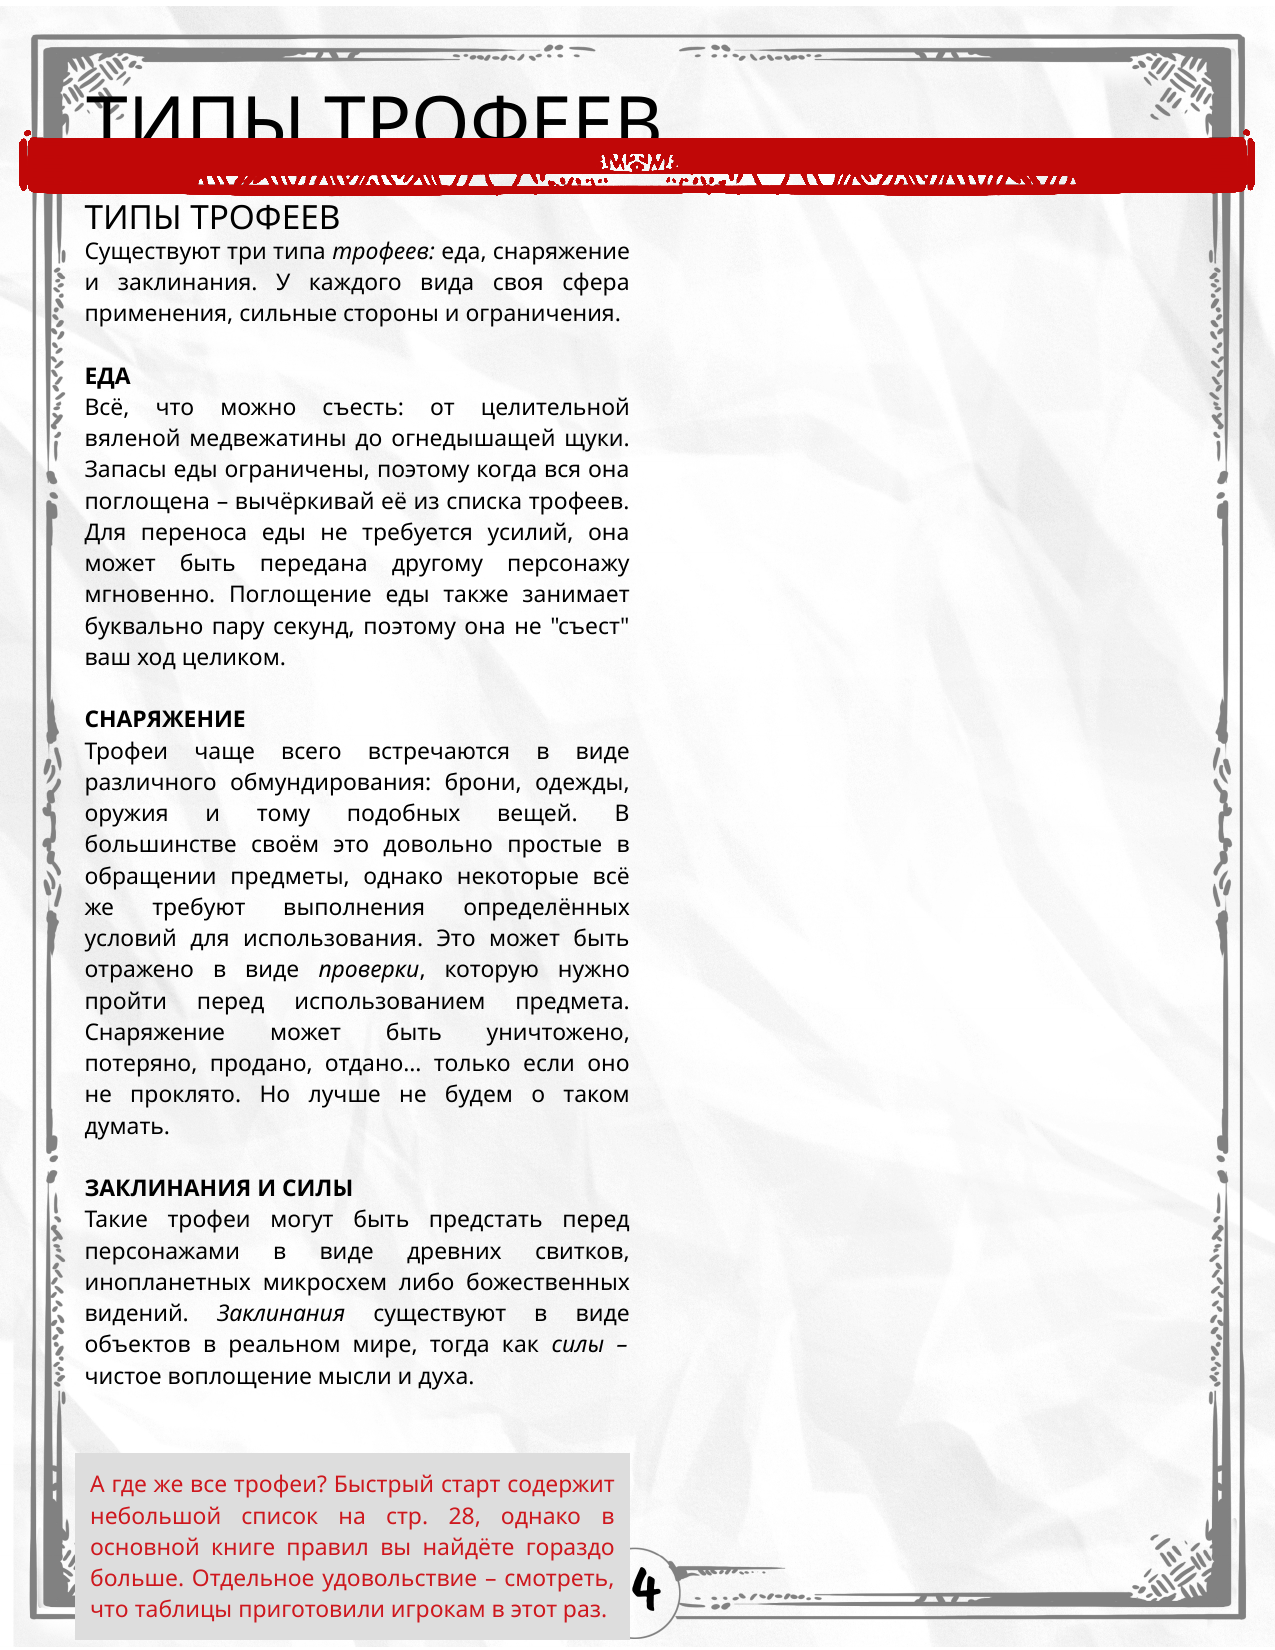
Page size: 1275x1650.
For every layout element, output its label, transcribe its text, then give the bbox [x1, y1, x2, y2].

text ЗАКЛИНАНИЯ И СИЛЫ [84, 1172, 630, 1203]
text СНАРЯЖЕНИЕ [84, 703, 630, 735]
picture [0, 6, 1275, 1647]
text Трофеи чаще всего встречаются в виде различного обмундирования: брони, одежды, оружия и тому подобных вещей. В большинстве своём это довольно простые в обращении предметы, однако некоторые всё же требуют выполнения определённых условий для использования. Это может быть отражено в виде проверки, которую нужно пройти перед использованием предмета. Снаряжение может быть уничтожено, потеряно, продано, отдано… только если оно не проклято. Но лучше не будем о таком думать. [84, 735, 630, 1141]
text Существуют три типа трофеев: еда, снаряжение и заклинания. У каждого вида своя сфера применения, сильные стороны и ограничения. [84, 235, 630, 328]
text Такие трофеи могут быть предстать перед персонажами в виде древних свитков, инопланетных микросхем либо божественных видений. Заклинания существуют в виде объектов в реальном мире, тогда как силы – чистое воплощение мысли и духа. [84, 1203, 630, 1391]
text А где же все трофеи? Быстрый старт содержит небольшой список на стр. 28, однако в основной книге правил вы найдёте гораздо больше. Отдельное удовольствие – смотреть, что таблицы приготовили игрокам в этот раз. [75, 1453, 630, 1640]
text Всё, что можно съесть: от целительной вяленой медвежатины до огнедышащей щуки. Запасы еды ограничены, поэтому когда вся она поглощена – вычёркивай её из списка трофеев. Для переноса еды не требуется усилий, она может быть передана другому персонажу мгновенно. Поглощение еды также занимает буквально пару секунд, поэтому она не "съест" ваш ход целиком. [84, 391, 630, 672]
subtitle ТИПЫ ТРОФЕЕВ [84, 208, 630, 235]
text ЕДА [84, 360, 630, 391]
